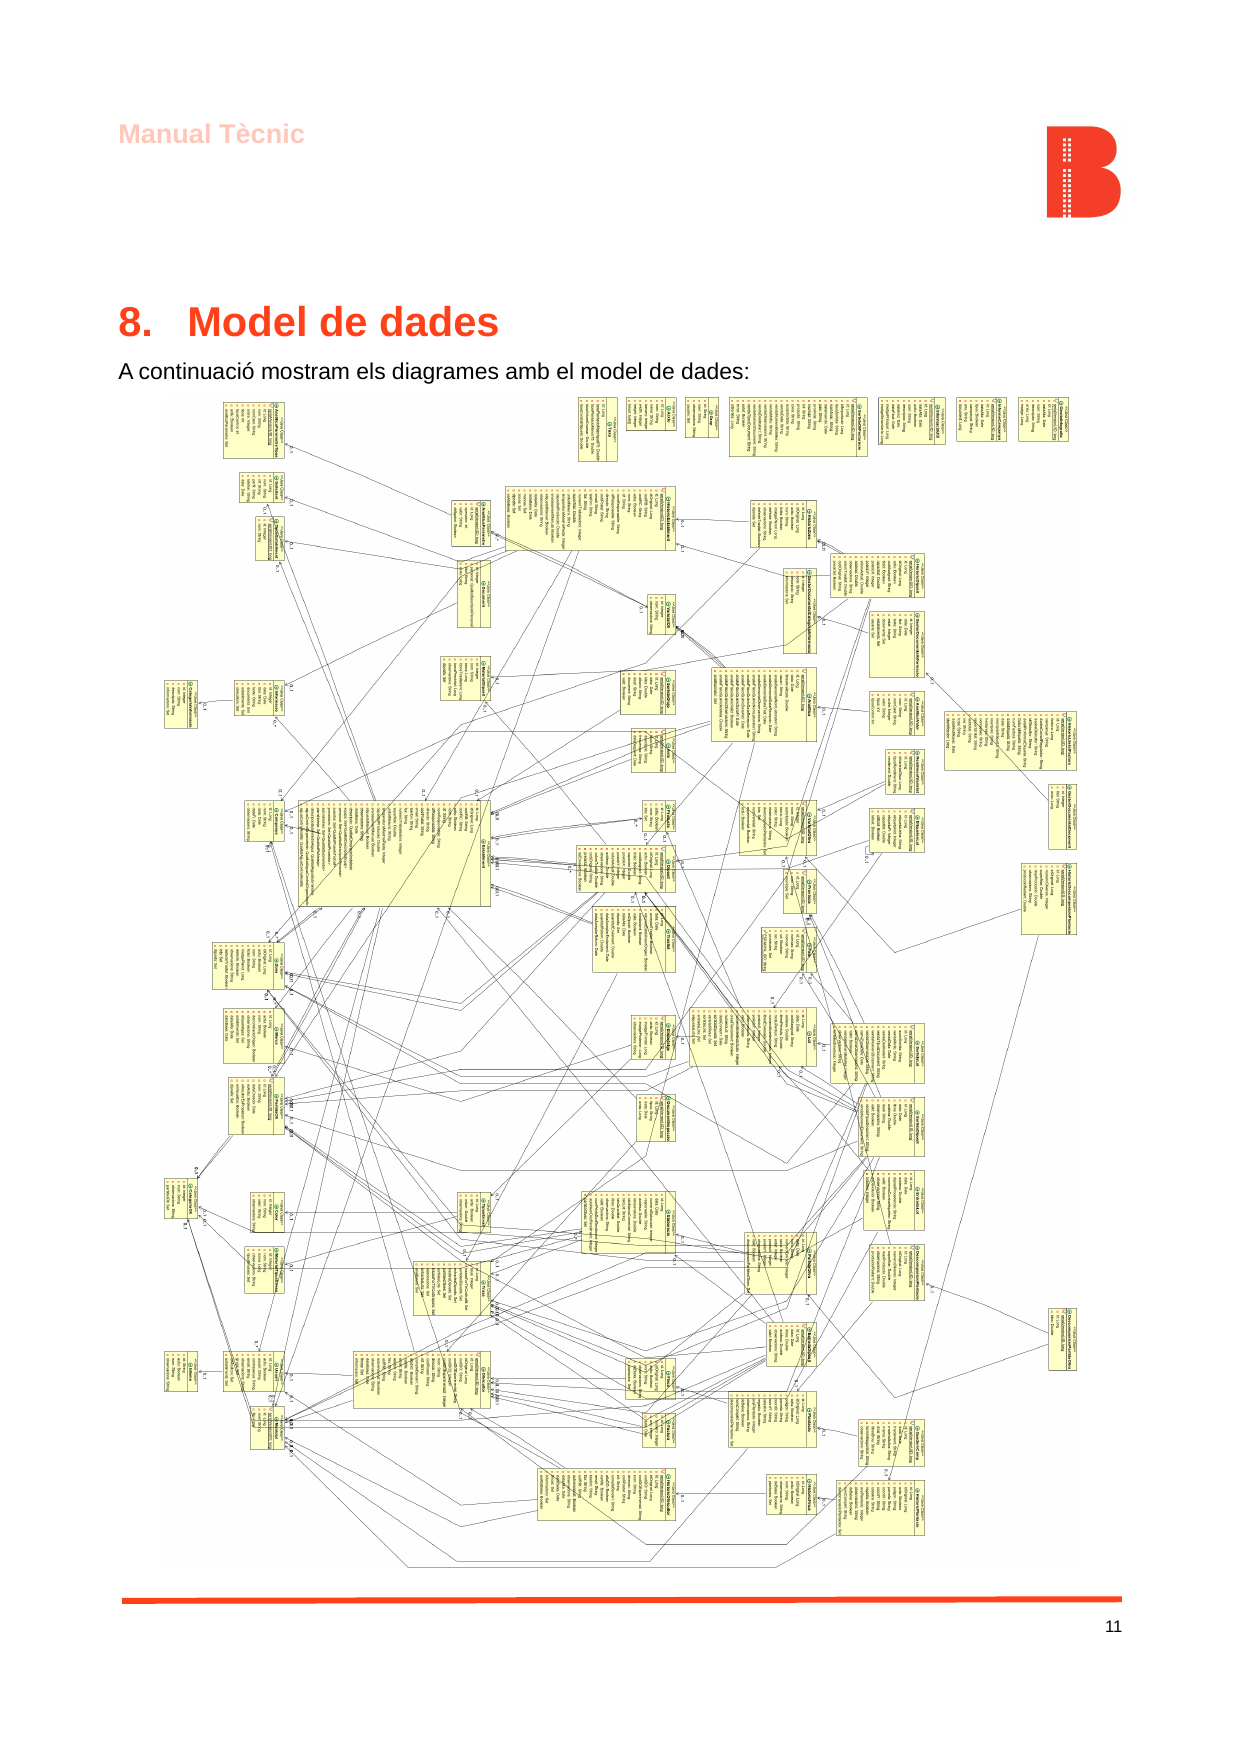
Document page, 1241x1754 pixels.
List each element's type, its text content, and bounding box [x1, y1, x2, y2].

picture [163, 396, 1078, 1568]
subtitle Model de dades [118, 298, 1122, 346]
picture [1036, 124, 1130, 221]
text A continuació mostram els diagrames amb el model de dades: [118, 358, 1122, 384]
